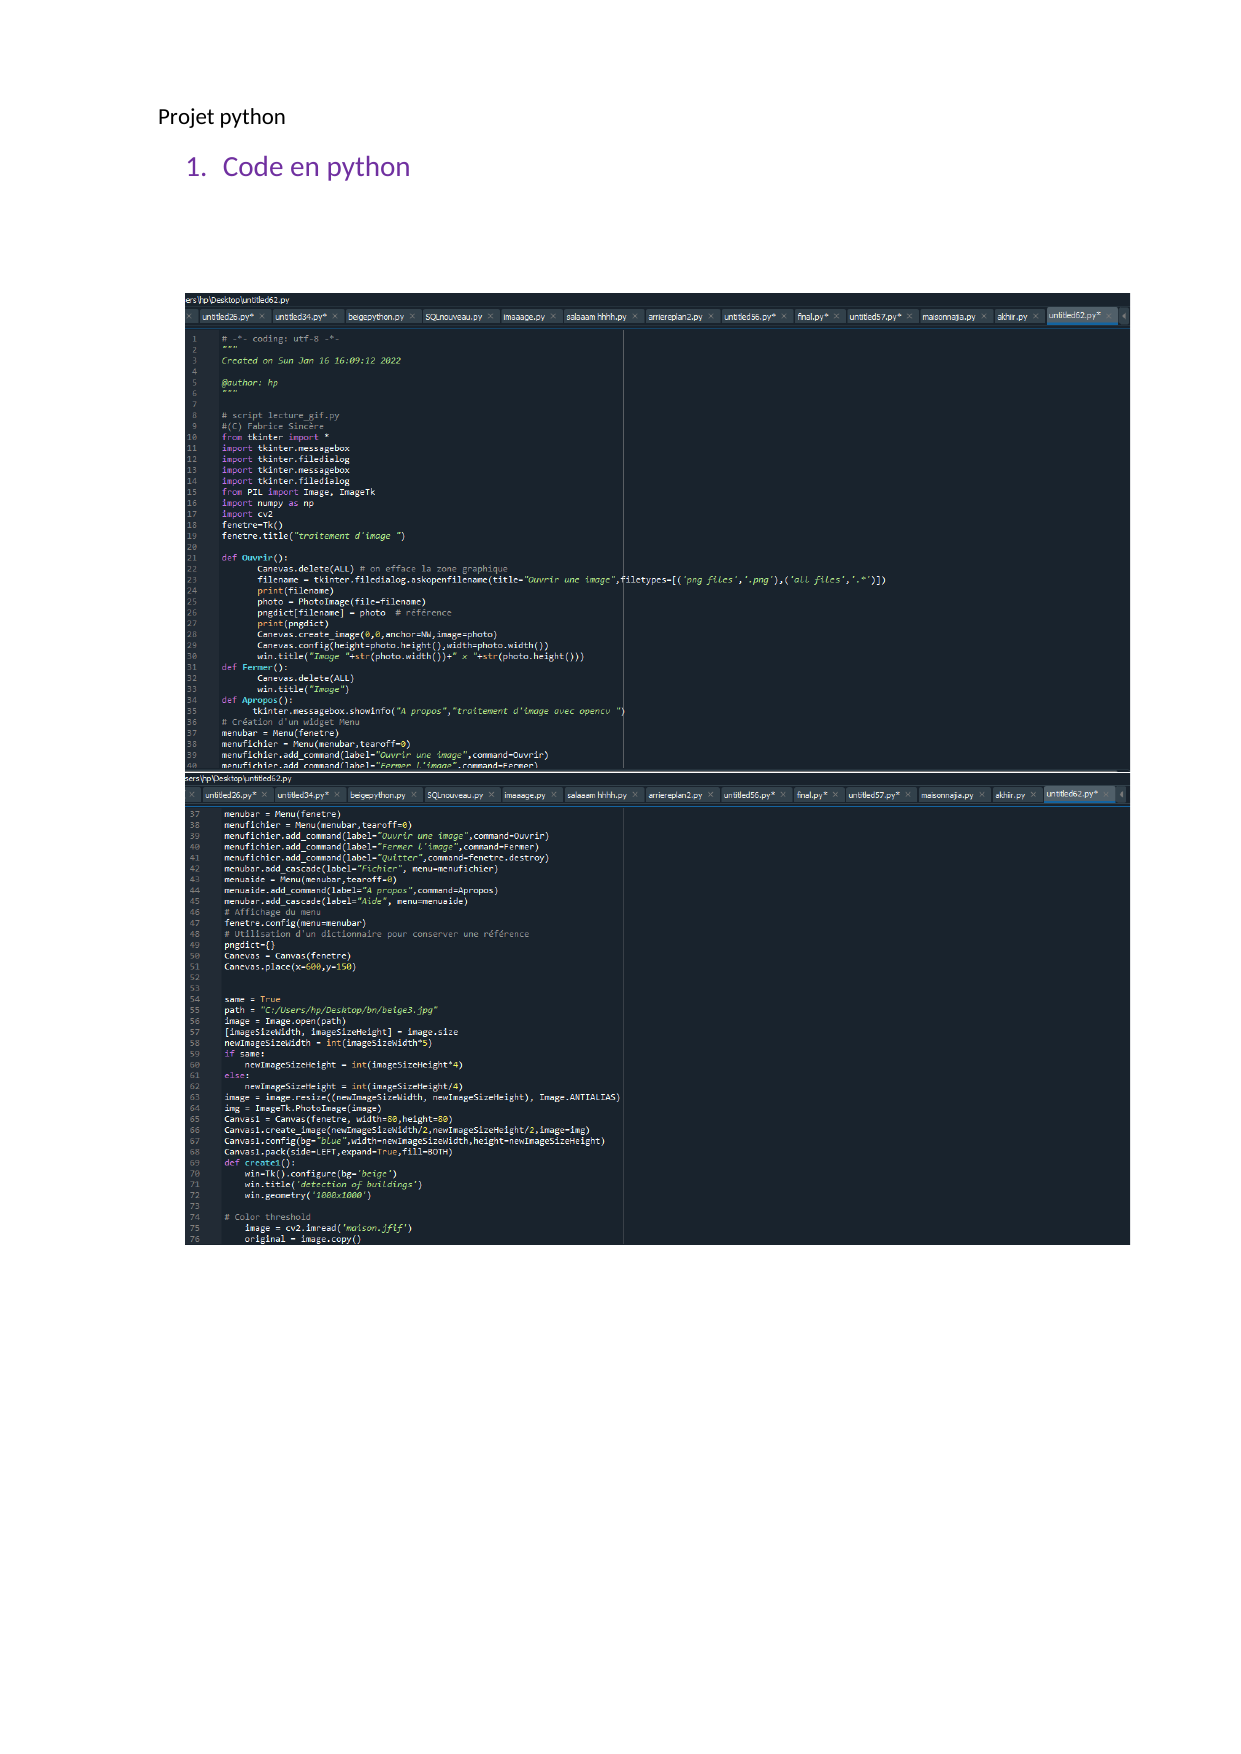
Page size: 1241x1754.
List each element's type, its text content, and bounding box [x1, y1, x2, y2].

list Code en python [185, 148, 1093, 183]
